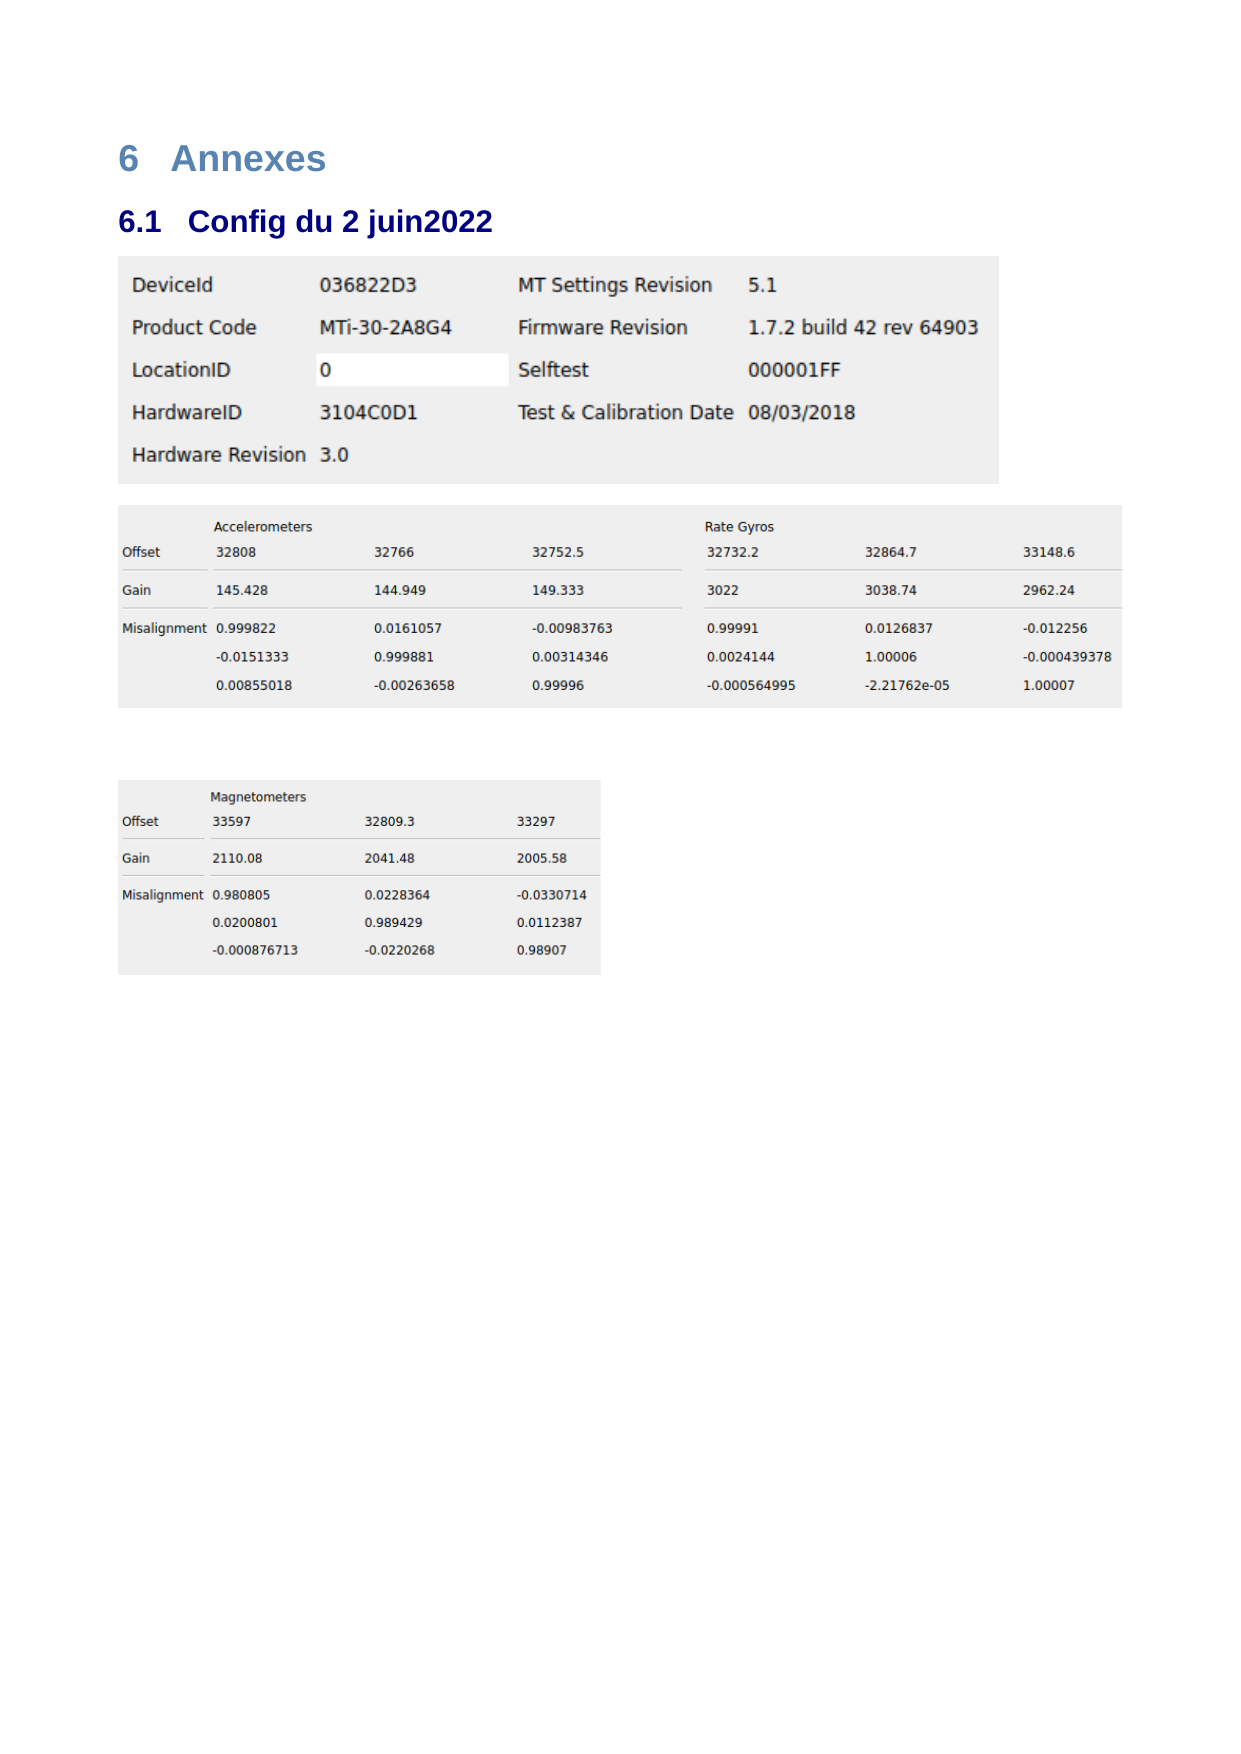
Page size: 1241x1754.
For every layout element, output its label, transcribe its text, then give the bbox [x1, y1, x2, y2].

picture [118, 780, 601, 975]
picture [118, 505, 1123, 708]
subtitle Annexes [118, 136, 1122, 179]
picture [118, 256, 1000, 484]
subtitle Config du 2 juin2022 [118, 203, 1122, 238]
